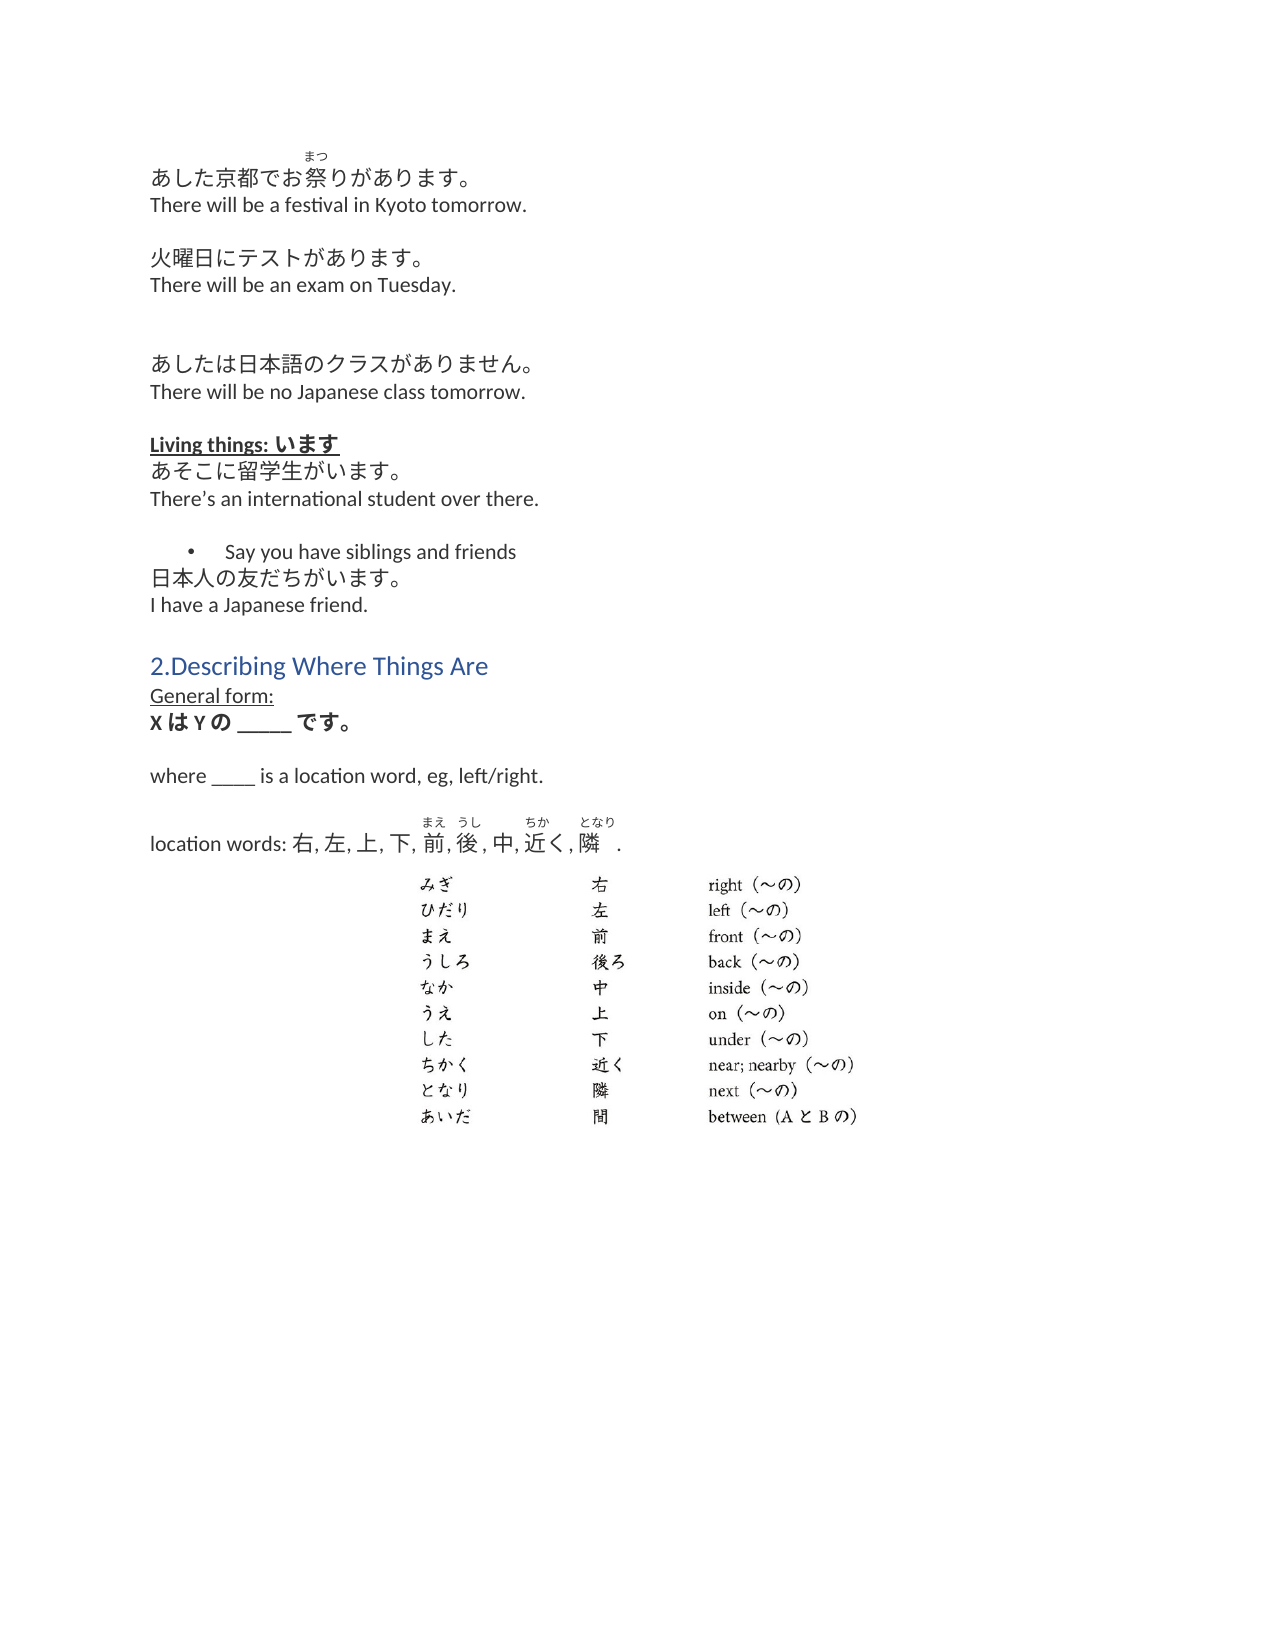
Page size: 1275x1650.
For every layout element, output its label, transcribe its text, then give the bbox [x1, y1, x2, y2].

text There will be no Japanese class tomorrow. [150, 378, 1125, 405]
text あそこに留学生がいます。 [150, 458, 1125, 485]
text There will be an exam on Tuesday. [150, 271, 1125, 298]
text Living things: います [150, 431, 1125, 458]
text X は Y の _____ です。 [150, 709, 1125, 735]
text I have a Japanese friend. [150, 591, 1125, 618]
text General form: [150, 682, 1125, 709]
text location words: 右, 左, 上, 下, 前まえ, 後うし, 中, 近くちか, 隣となり. [150, 815, 1125, 857]
text 火曜日にテストがあります。 [150, 245, 1125, 271]
picture [416, 872, 859, 1129]
text 日本人の友だちがいます。 [150, 565, 1125, 591]
list Say you have siblings and friends [187, 538, 1125, 565]
text where ____ is a location word, eg, left/right. [150, 762, 1125, 789]
text There’s an international student over there. [150, 485, 1125, 511]
subtitle Describing Where Things Are [150, 649, 1125, 682]
text あしたは日本語のクラスがありません。 [150, 351, 1125, 378]
text There will be a festival in Kyoto tomorrow. [150, 191, 1125, 218]
text あした京都でお祭まつりがあります。 [150, 149, 1125, 191]
